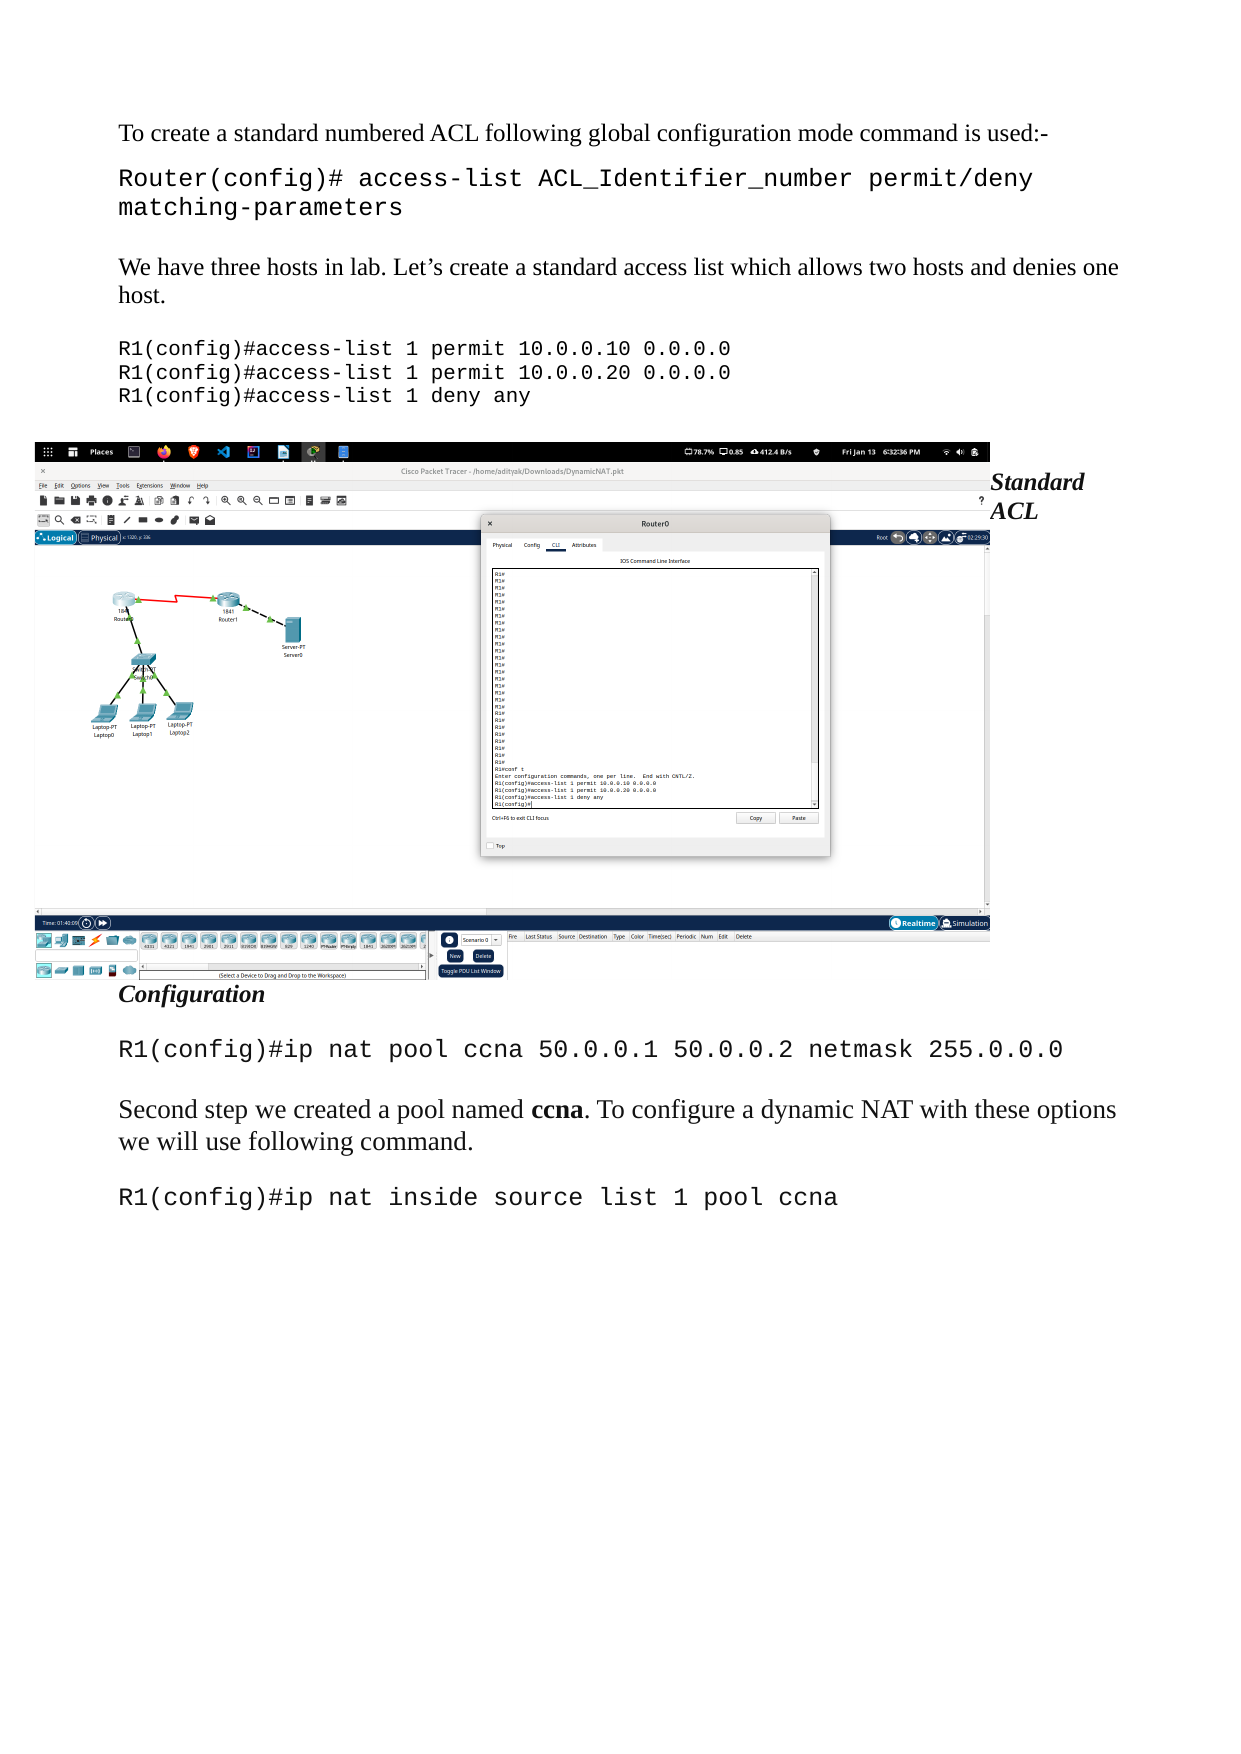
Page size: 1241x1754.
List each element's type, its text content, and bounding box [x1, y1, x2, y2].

text We have three hosts in lab. Let’s create a standard access list which allows two hosts and denies one host. [118, 252, 1122, 309]
text R1(config)#ip nat inside source list 1 pool ccna [118, 1184, 1122, 1213]
text Router(config)# access-list ACL_Identifier_number permit/deny matching-parameters [118, 166, 1122, 222]
text R1(config)#access-list 1 permit 10.0.0.10 0.0.0.0 [118, 338, 1122, 362]
picture [34, 442, 990, 980]
text R1(config)#ip nat pool ccna 50.0.0.1 50.0.0.2 netmask 255.0.0.0 [118, 1037, 1122, 1065]
text To create a standard numbered ACL following global configuration mode command is used:- [118, 118, 1122, 147]
text R1(config)#access-list 1 deny any [118, 385, 1122, 409]
text Second step we created a pool named ccna. To configure a dynamic NAT with these options we will use following command. [118, 1094, 1122, 1156]
text Standard ACL Configuration [118, 467, 1122, 1008]
text R1(config)#access-list 1 permit 10.0.0.20 0.0.0.0 [118, 362, 1122, 385]
